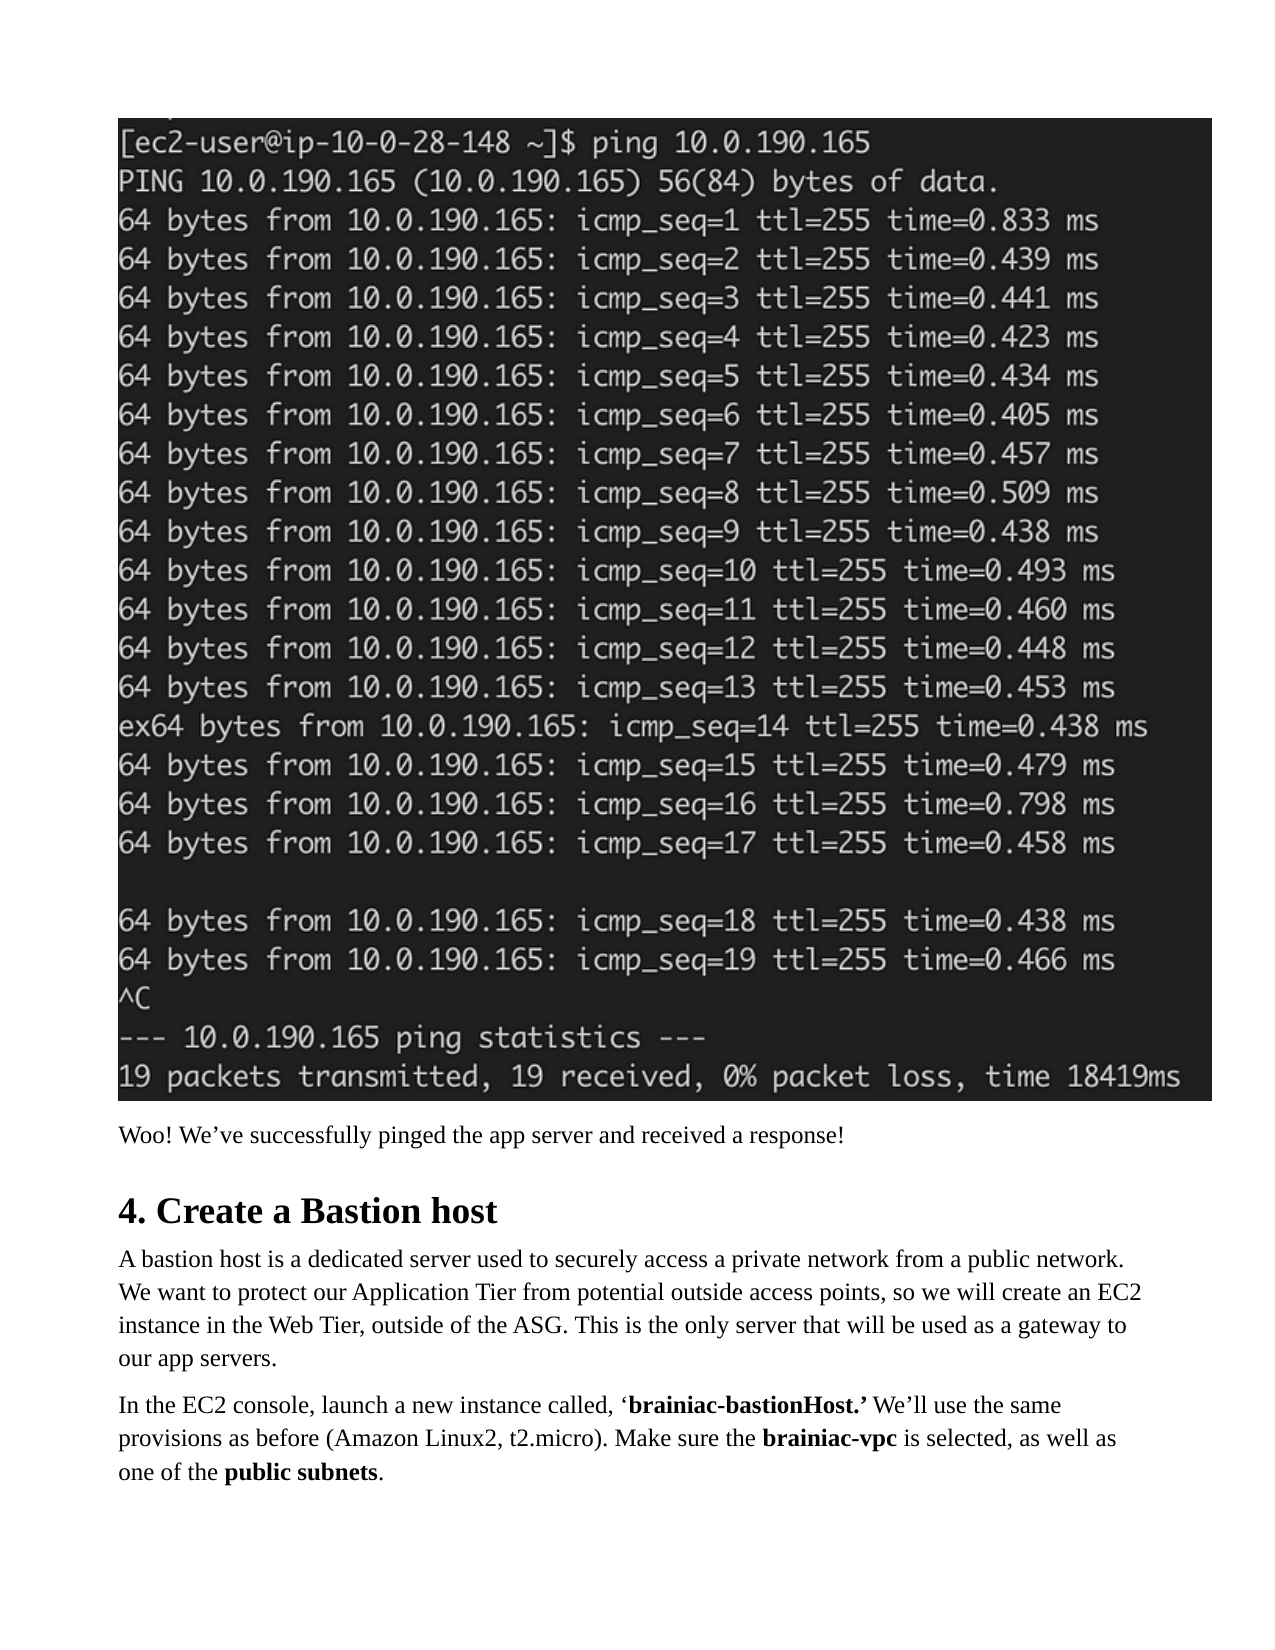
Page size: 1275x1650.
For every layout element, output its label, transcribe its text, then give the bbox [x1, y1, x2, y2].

text Woo! We’ve successfully pinged the app server and received a response! [118, 1120, 1157, 1148]
subtitle 4. Create a Bastion host [118, 1188, 1157, 1231]
text A bastion host is a dedicated server used to securely access a private network from a public network. We want to protect our Application Tier from potential outside access points, so we will create an EC2 instance in the Web Tier, outside of the ASG. This is the only server that will be used as a gateway to our app servers. [118, 1244, 1157, 1372]
text In the EC2 console, launch a new instance called, ‘brainiac-bastionHost.’ We’ll use the same provisions as before (Amazon Linux2, t2.micro). Make sure the brainiac-vpc is selected, as well as one of the public subnets. [118, 1391, 1157, 1485]
picture [118, 118, 1212, 1101]
